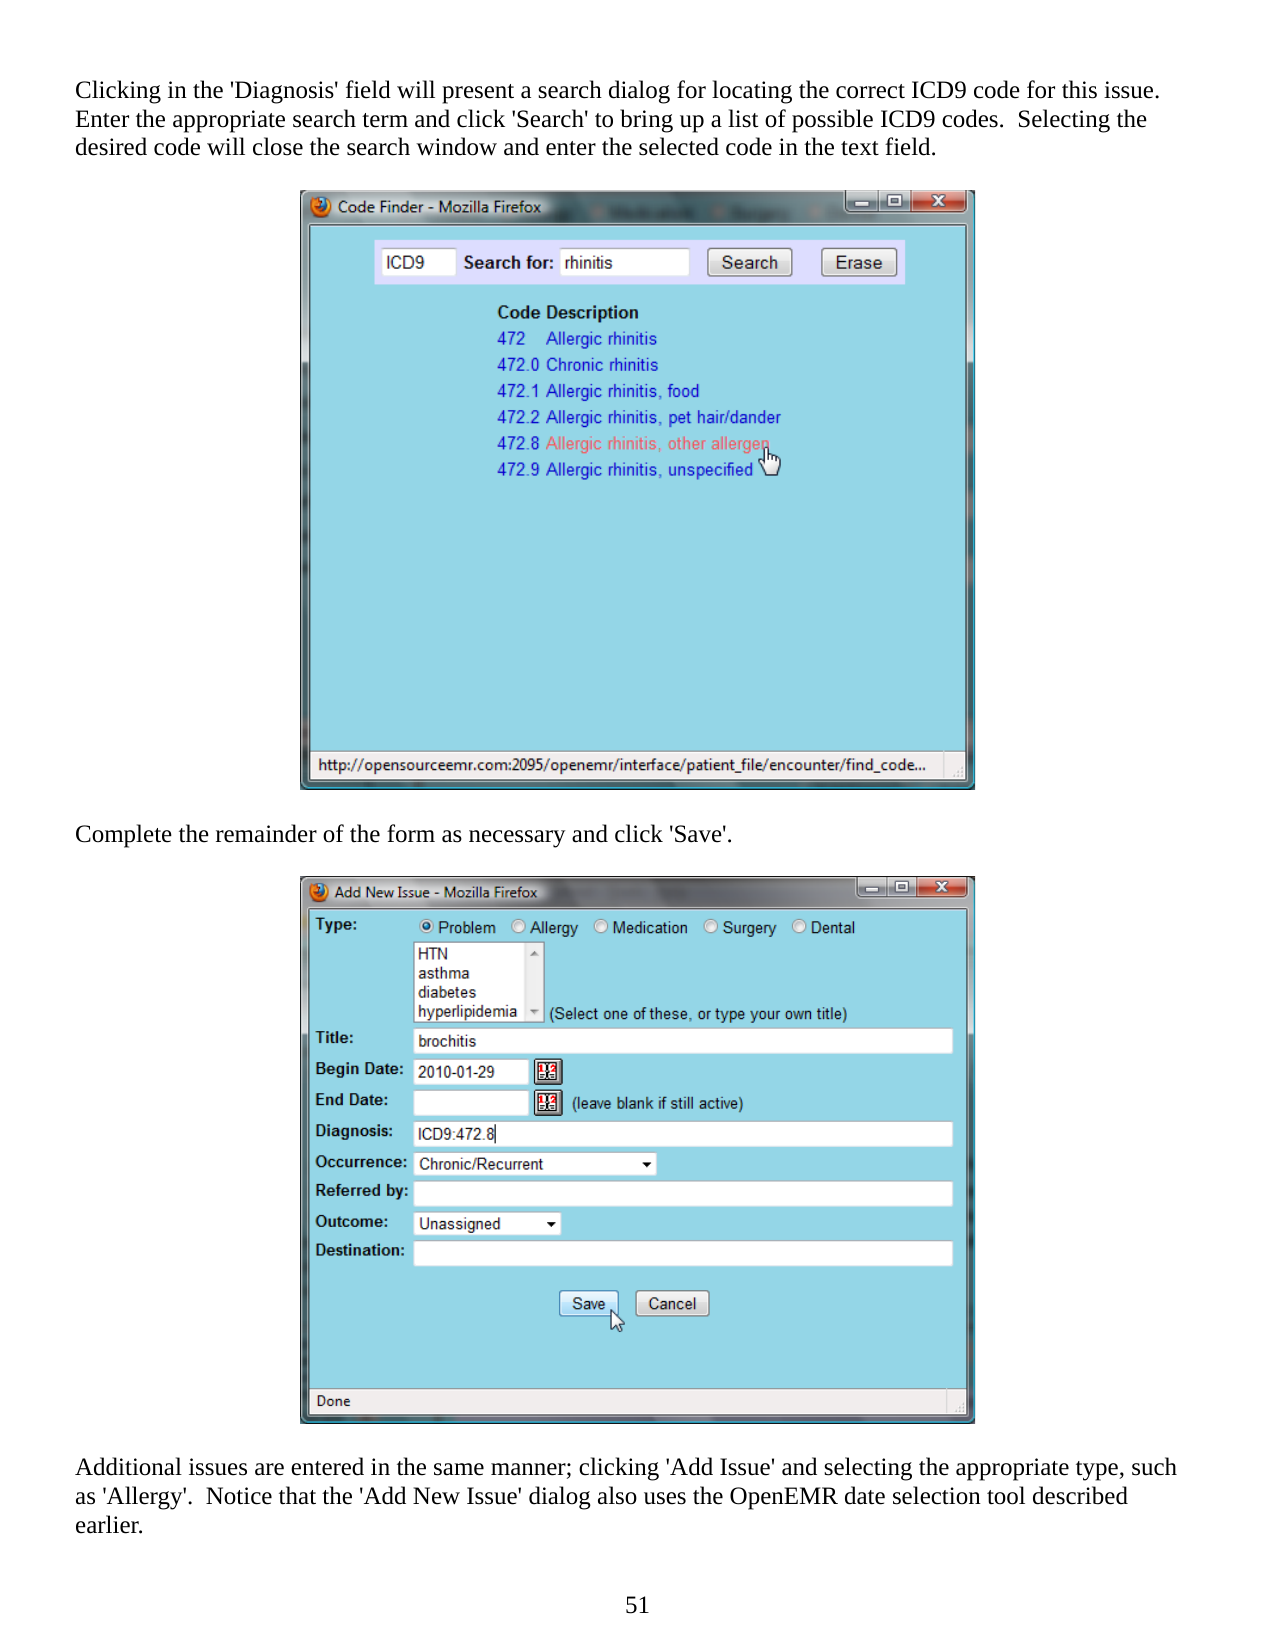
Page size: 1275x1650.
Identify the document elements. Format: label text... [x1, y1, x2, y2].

picture [300, 190, 976, 790]
text Complete the remainder of the form as necessary and click 'Save'. [75, 819, 1200, 847]
text Clicking in the 'Diagnosis' field will present a search dialog for locating the correct ICD9 code for this issue. Enter the appropriate search term and click 'Search' to bring up a list of possible ICD9 codes. Selecting the desired code will close the search window and enter the selected code in the text field. [75, 75, 1200, 161]
text Additional issues are entered in the same manner; clicking 'Add Issue' and selecting the appropriate type, such as 'Allergy'. Notice that the 'Add New Issue' dialog also uses the OpenEMR date selection tool described earlier. [75, 1452, 1200, 1539]
picture [300, 876, 976, 1424]
